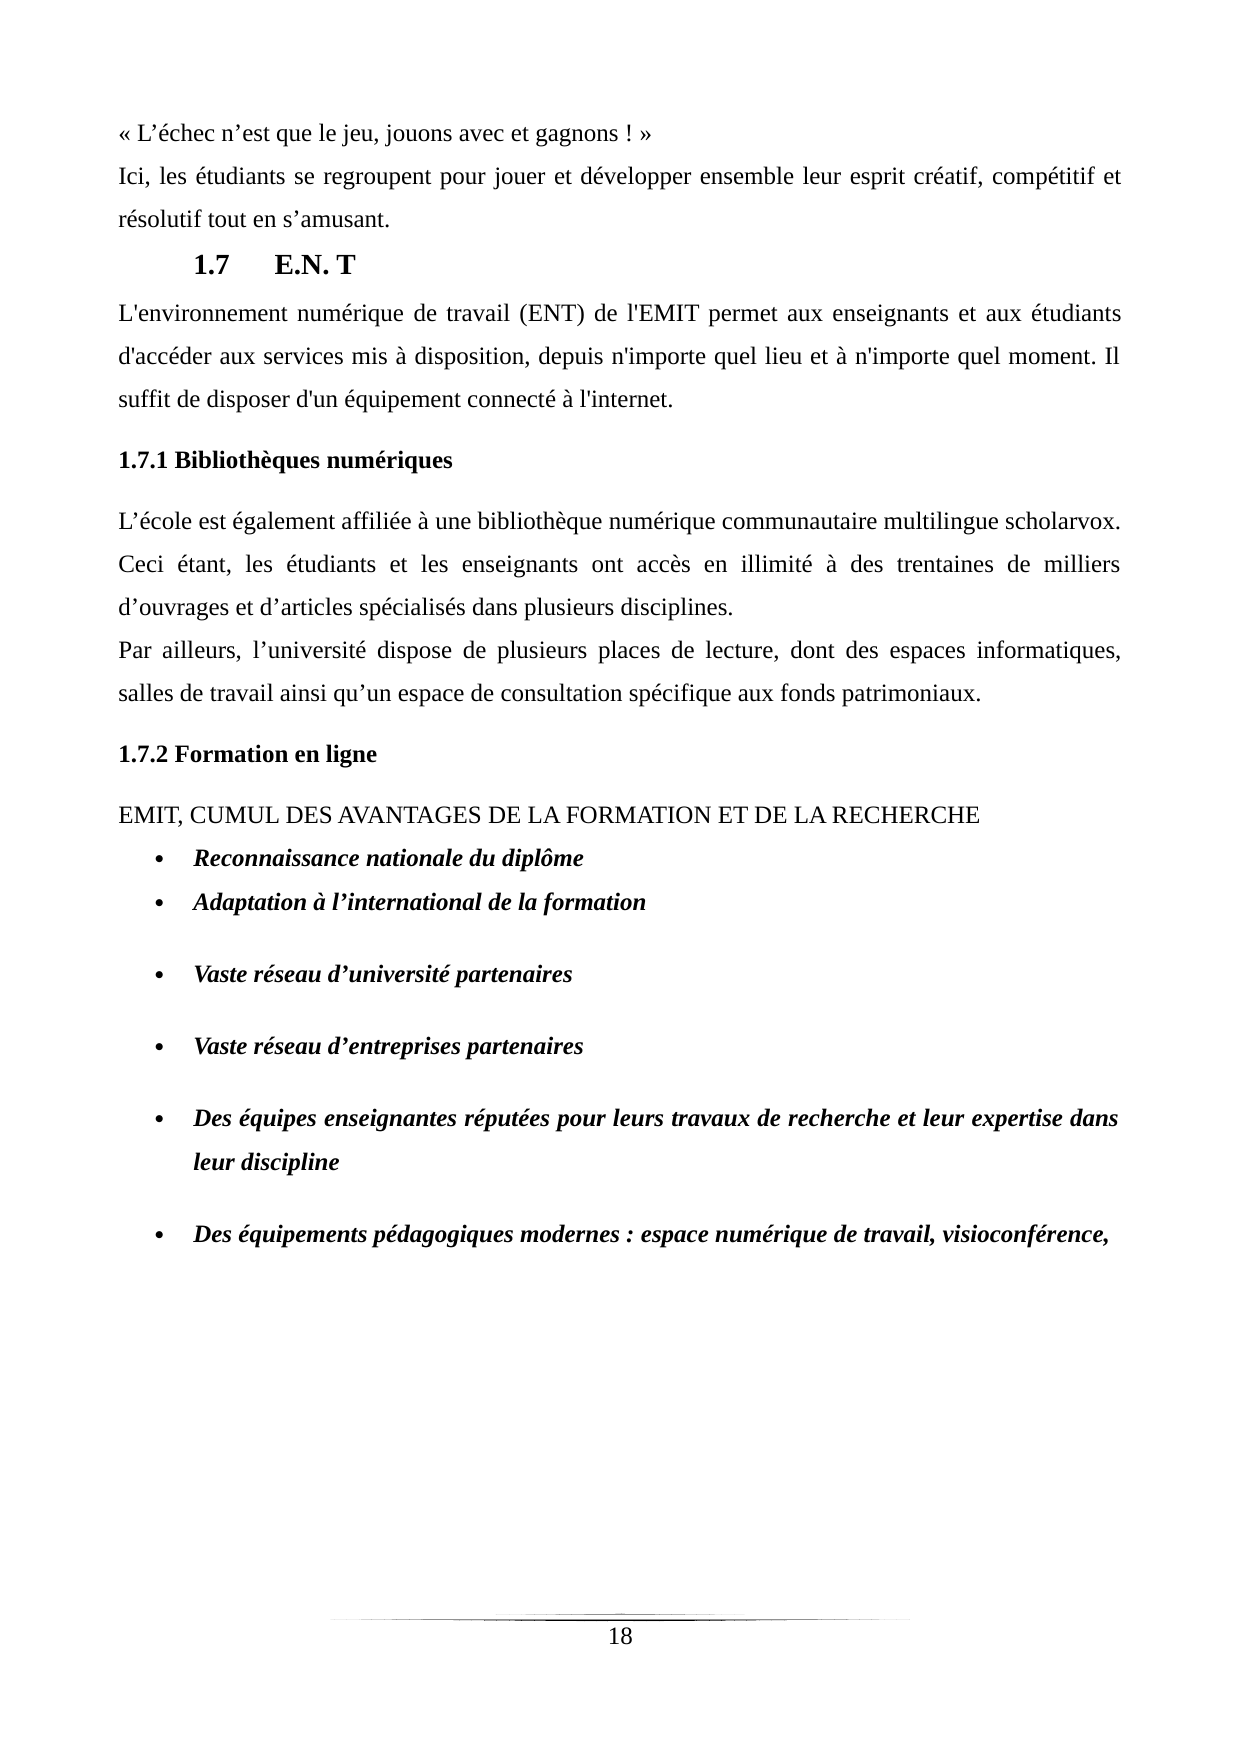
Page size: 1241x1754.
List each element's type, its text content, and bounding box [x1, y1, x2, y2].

list E.N. T [193, 247, 1122, 281]
text EMIT, CUMUL DES AVANTAGES DE LA FORMATION ET DE LA RECHERCHE [118, 800, 1122, 829]
text Ici, les étudiants se regroupent pour jouer et développer ensemble leur esprit créatif, compétitif et résolutif tout en s’amusant. [118, 161, 1122, 233]
list Des équipes enseignantes réputées pour leurs travaux de recherche et leur expertise dans leur discipline [156, 1103, 1122, 1175]
list Adaptation à l’international de la formation [156, 887, 1122, 915]
text Par ailleurs, l’université dispose de plusieurs places de lecture, dont des espaces informatiques, salles de travail ainsi qu’un espace de consultation spécifique aux fonds patrimoniaux. [118, 635, 1122, 707]
picture [171, 1613, 1069, 1622]
list Vaste réseau d’université partenaires [156, 959, 1122, 988]
text 1.7.1 Bibliothèques numériques [118, 445, 1122, 474]
list Vaste réseau d’entreprises partenaires [156, 1031, 1122, 1060]
text « L’échec n’est que le jeu, jouons avec et gagnons ! » [118, 118, 1122, 147]
text 1.7.2 Formation en ligne [118, 739, 1122, 768]
list Reconnaissance nationale du diplôme [156, 843, 1122, 872]
text L'environnement numérique de travail (ENT) de l'EMIT permet aux enseignants et aux étudiants d'accéder aux services mis à disposition, depuis n'importe quel lieu et à n'importe quel moment. Il suffit de disposer d'un équipement connecté à l'internet. [118, 298, 1122, 413]
list Des équipements pédagogiques modernes : espace numérique de travail, visioconférence, [156, 1219, 1122, 1248]
text L’école est également affiliée à une bibliothèque numérique communautaire multilingue scholarvox. Ceci étant, les étudiants et les enseignants ont accès en illimité à des trentaines de milliers d’ouvrages et d’articles spécialisés dans plusieurs disciplines. [118, 506, 1122, 621]
